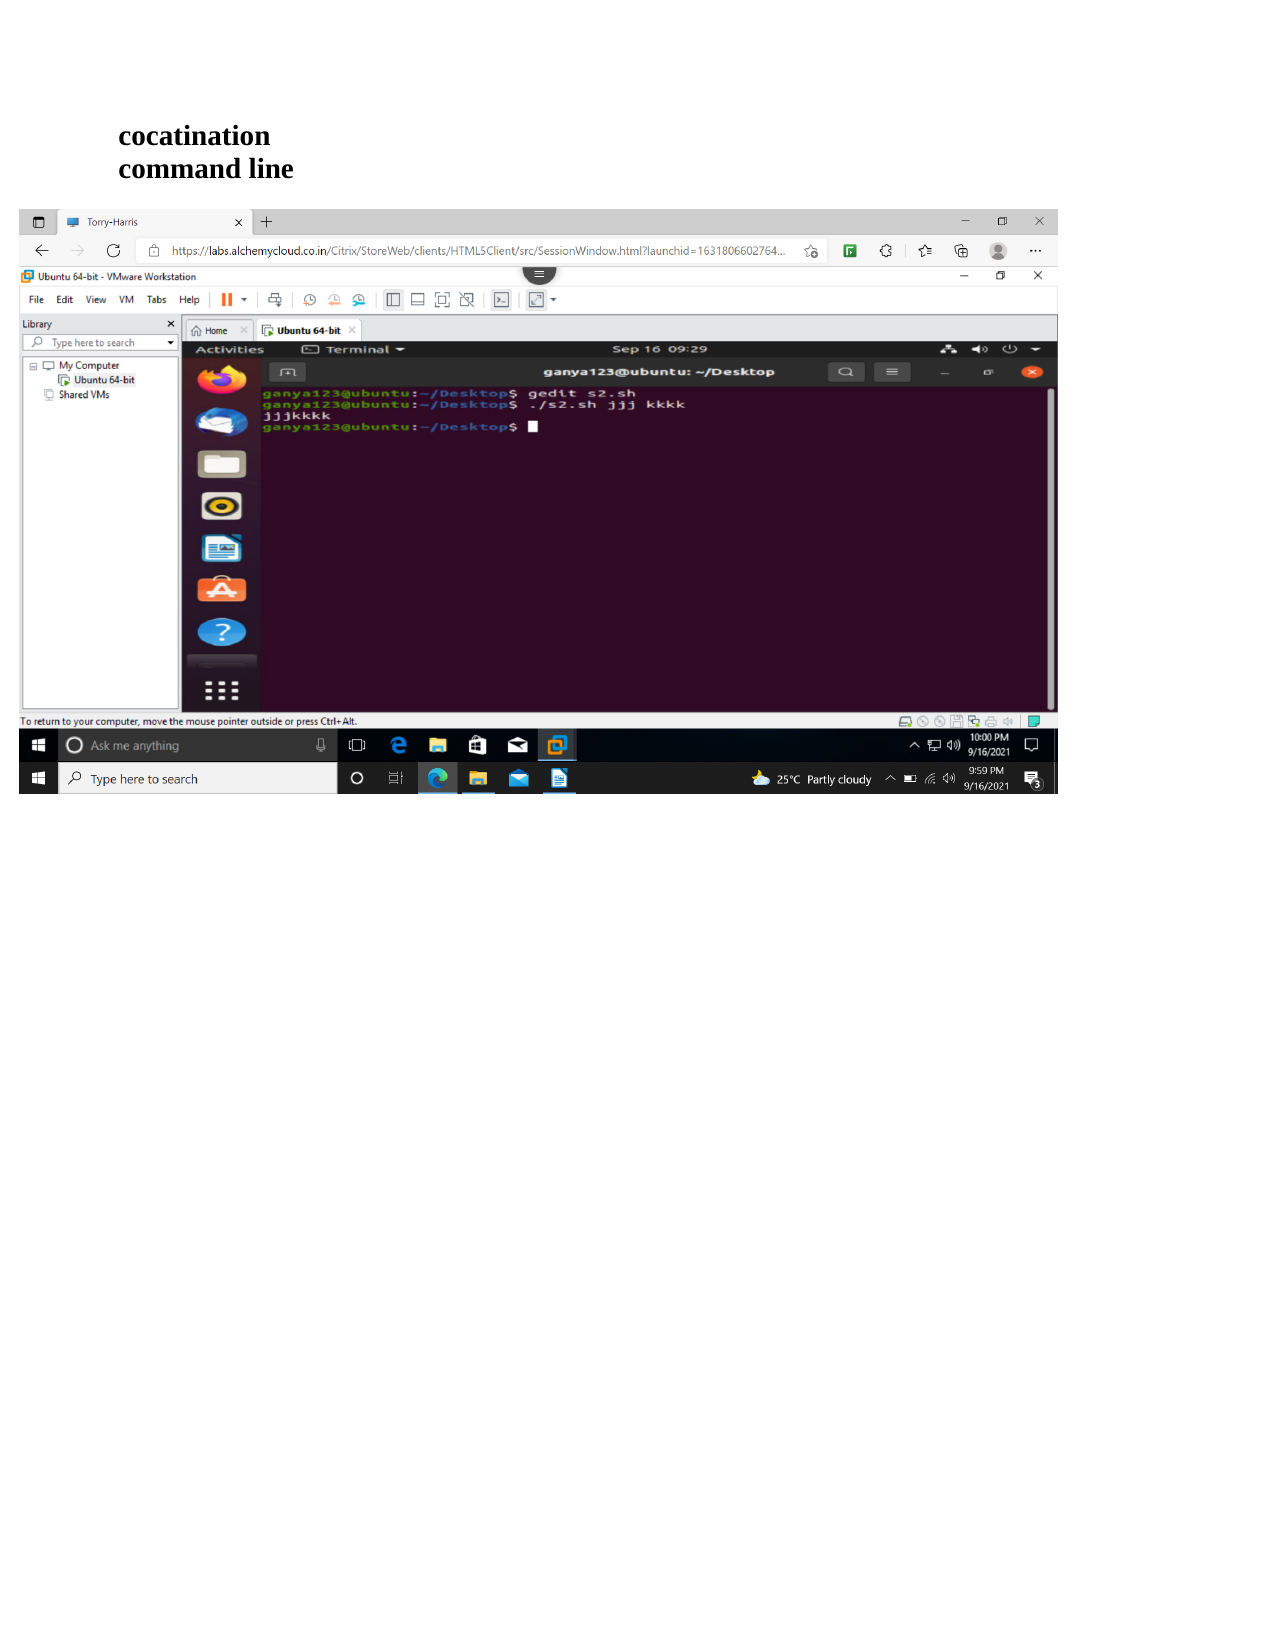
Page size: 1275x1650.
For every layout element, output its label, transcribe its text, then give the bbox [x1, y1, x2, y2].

picture [19, 209, 1058, 794]
text cocatination [118, 118, 1157, 152]
text command line [118, 152, 1157, 185]
